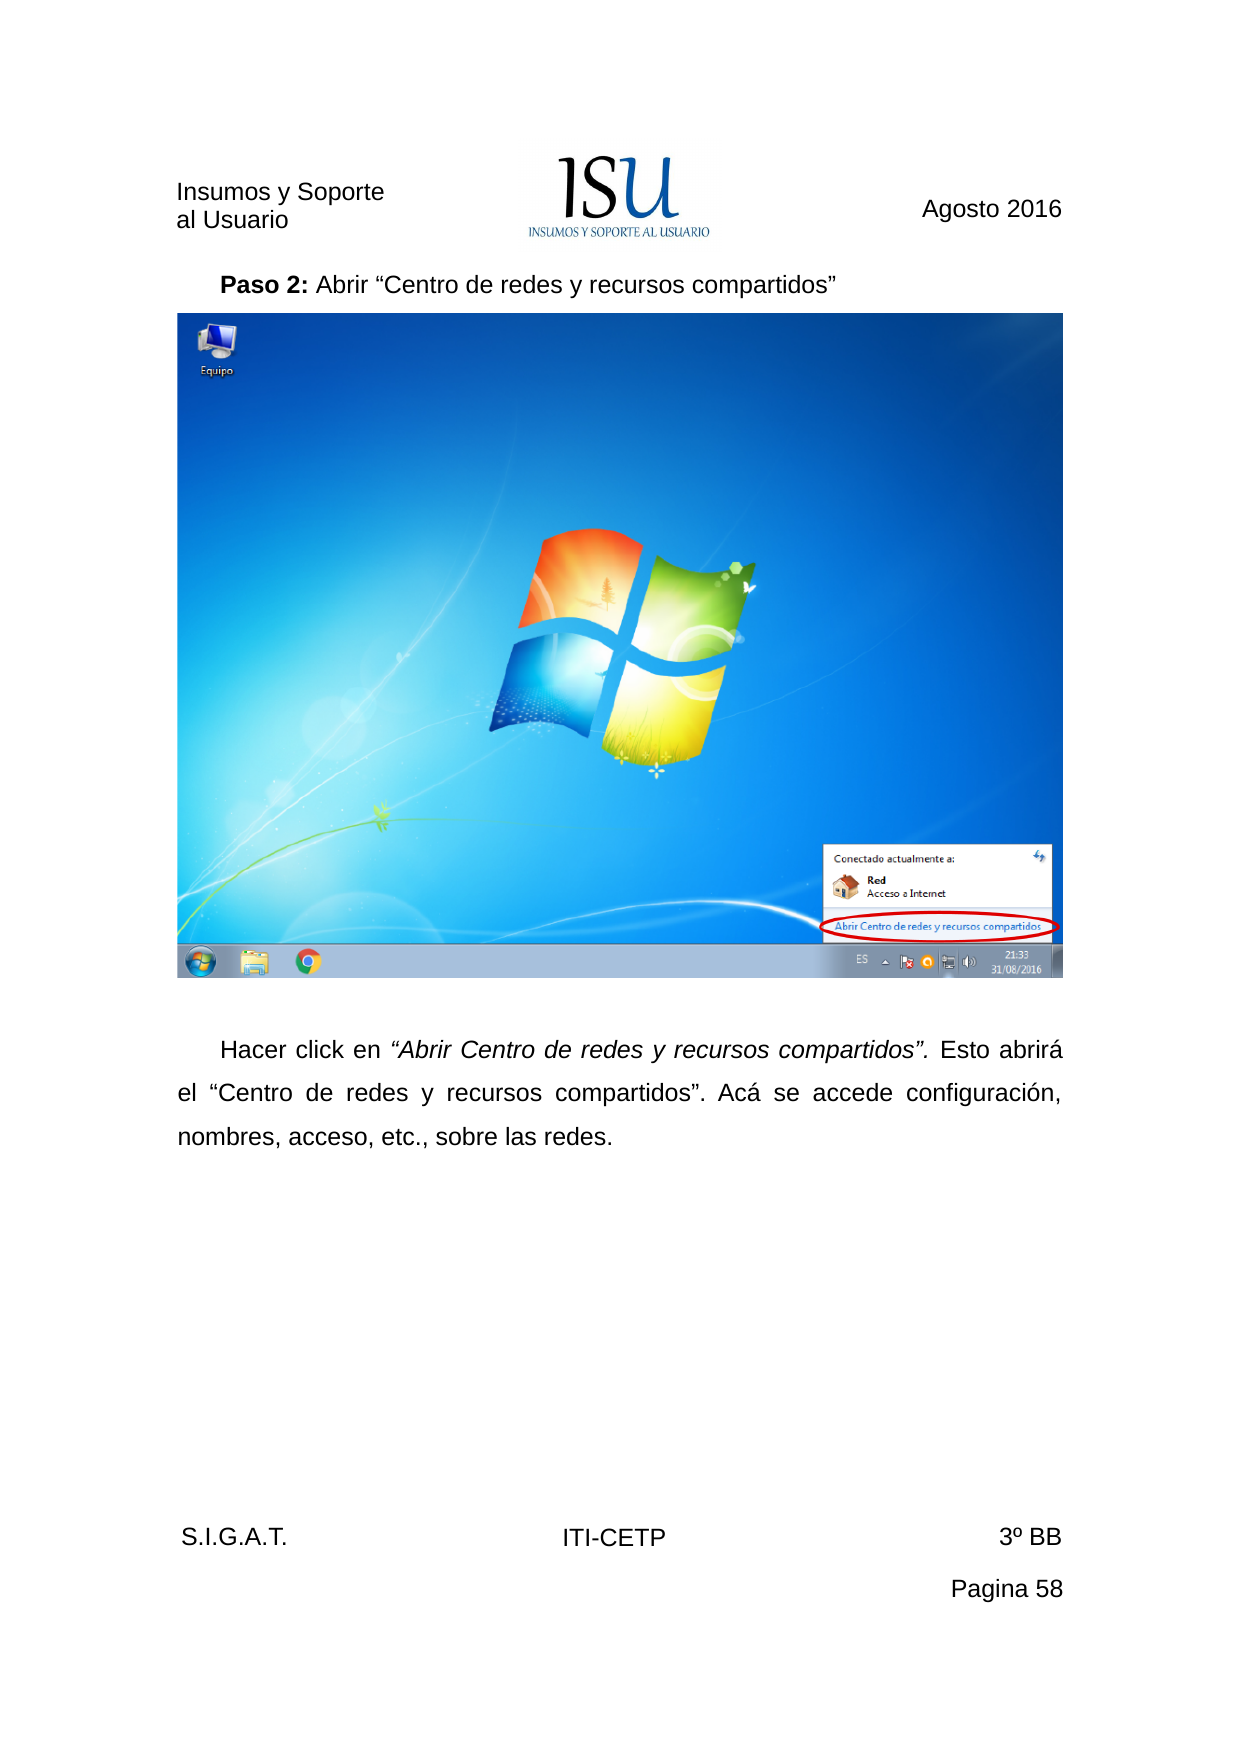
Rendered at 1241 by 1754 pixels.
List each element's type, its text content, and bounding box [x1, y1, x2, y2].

picture [177, 313, 1063, 978]
text Hacer click en “Abrir Centro de redes y recursos compartidos”. Esto abrirá el “Centro de redes y recursos compartidos”. Acá se accede configuración, nombres, acceso, etc., sobre las redes. [177, 1035, 1063, 1150]
text Paso 2: Abrir “Centro de redes y recursos compartidos” [177, 270, 1063, 299]
picture [517, 138, 723, 252]
